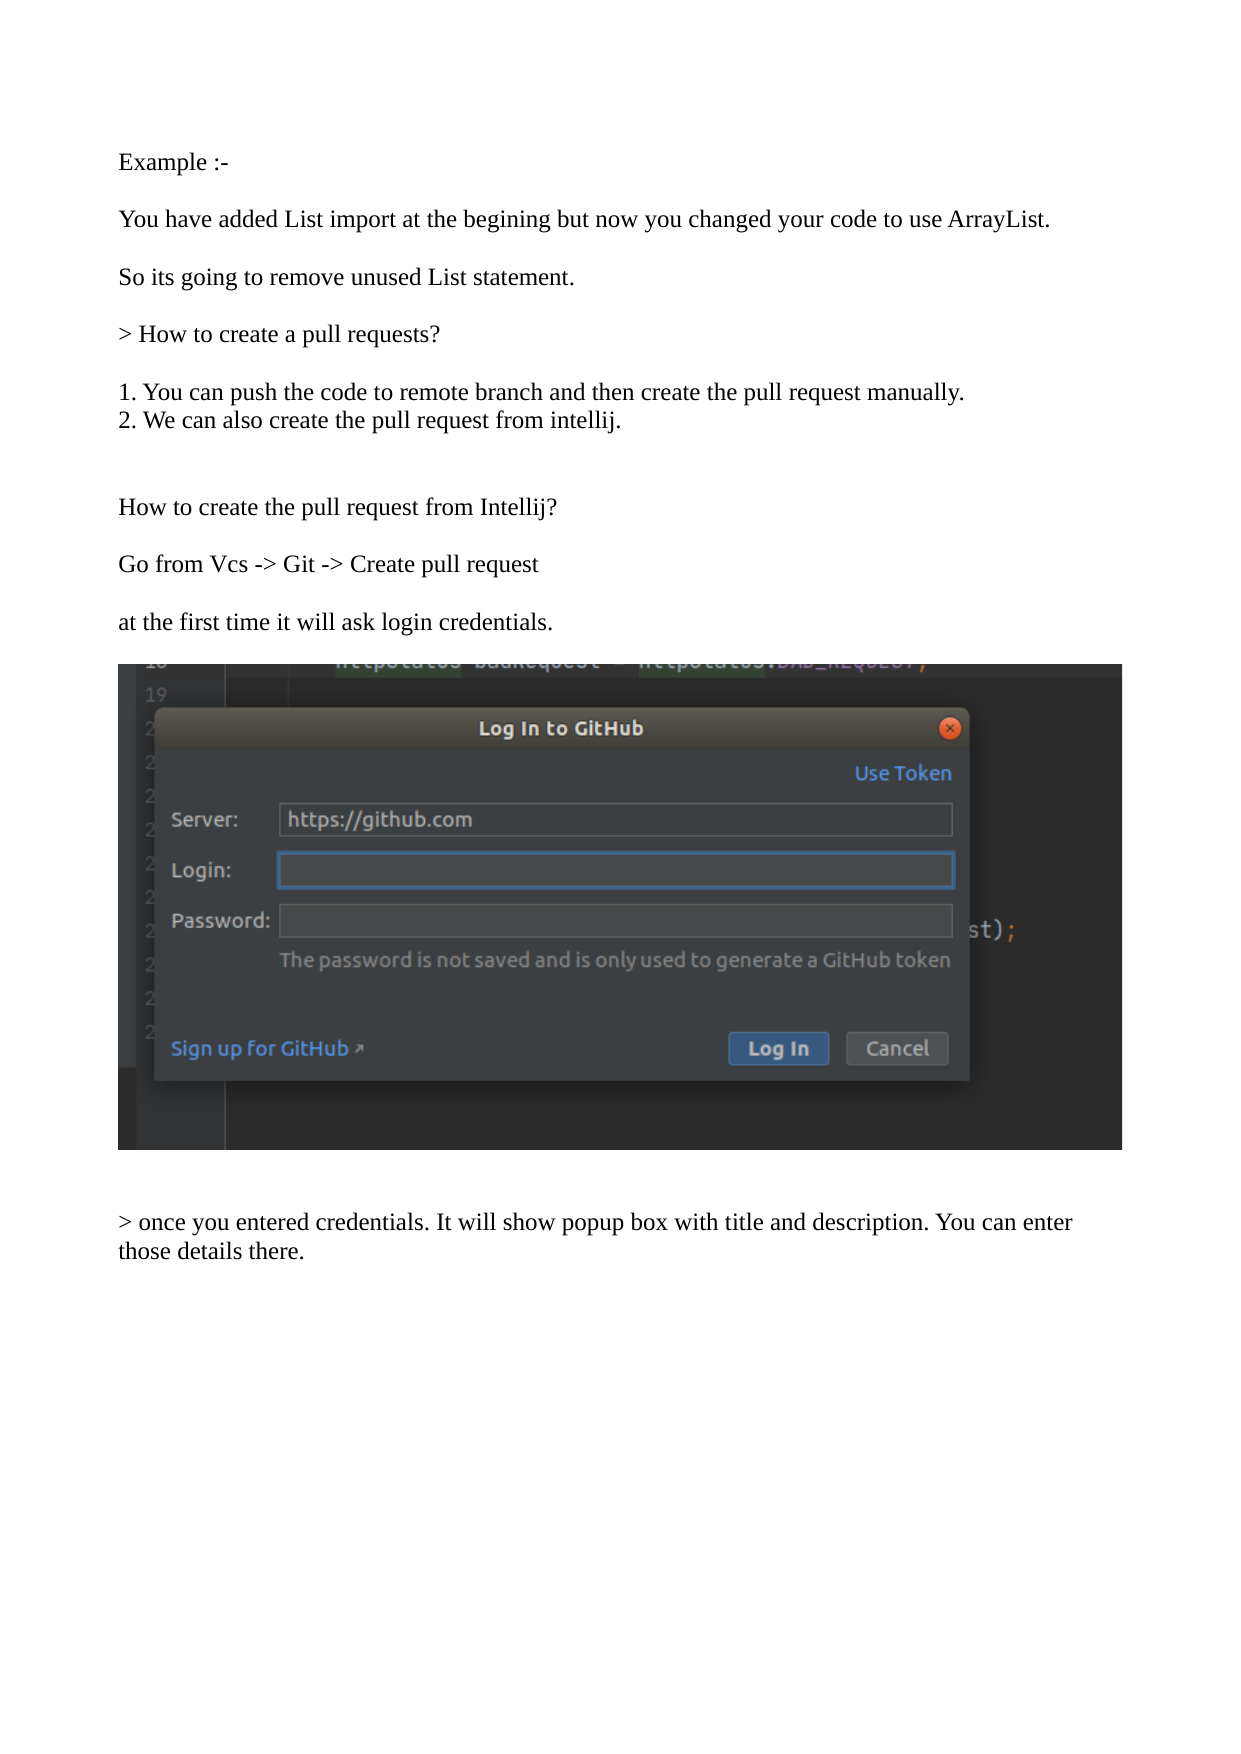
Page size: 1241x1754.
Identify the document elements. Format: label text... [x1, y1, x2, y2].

picture [118, 664, 1123, 1150]
text 2. We can also create the pull request from intellij. [118, 406, 1122, 434]
text > How to create a pull requests? [118, 319, 1122, 348]
text Example :- [118, 147, 1122, 176]
text You have added List import at the begining but now you changed your code to use ArrayList. [118, 204, 1122, 233]
text > once you entered credentials. It will show popup box with title and description. You can enter those details there. [118, 1207, 1122, 1264]
text 1. You can push the code to remote branch and then create the pull request manually. [118, 377, 1122, 406]
text Go from Vcs -> Git -> Create pull request [118, 549, 1122, 578]
text So its going to remove unused List statement. [118, 262, 1122, 291]
text How to create the pull request from Intellij? [118, 492, 1122, 521]
text at the first time it will ask login credentials. [118, 607, 1122, 636]
